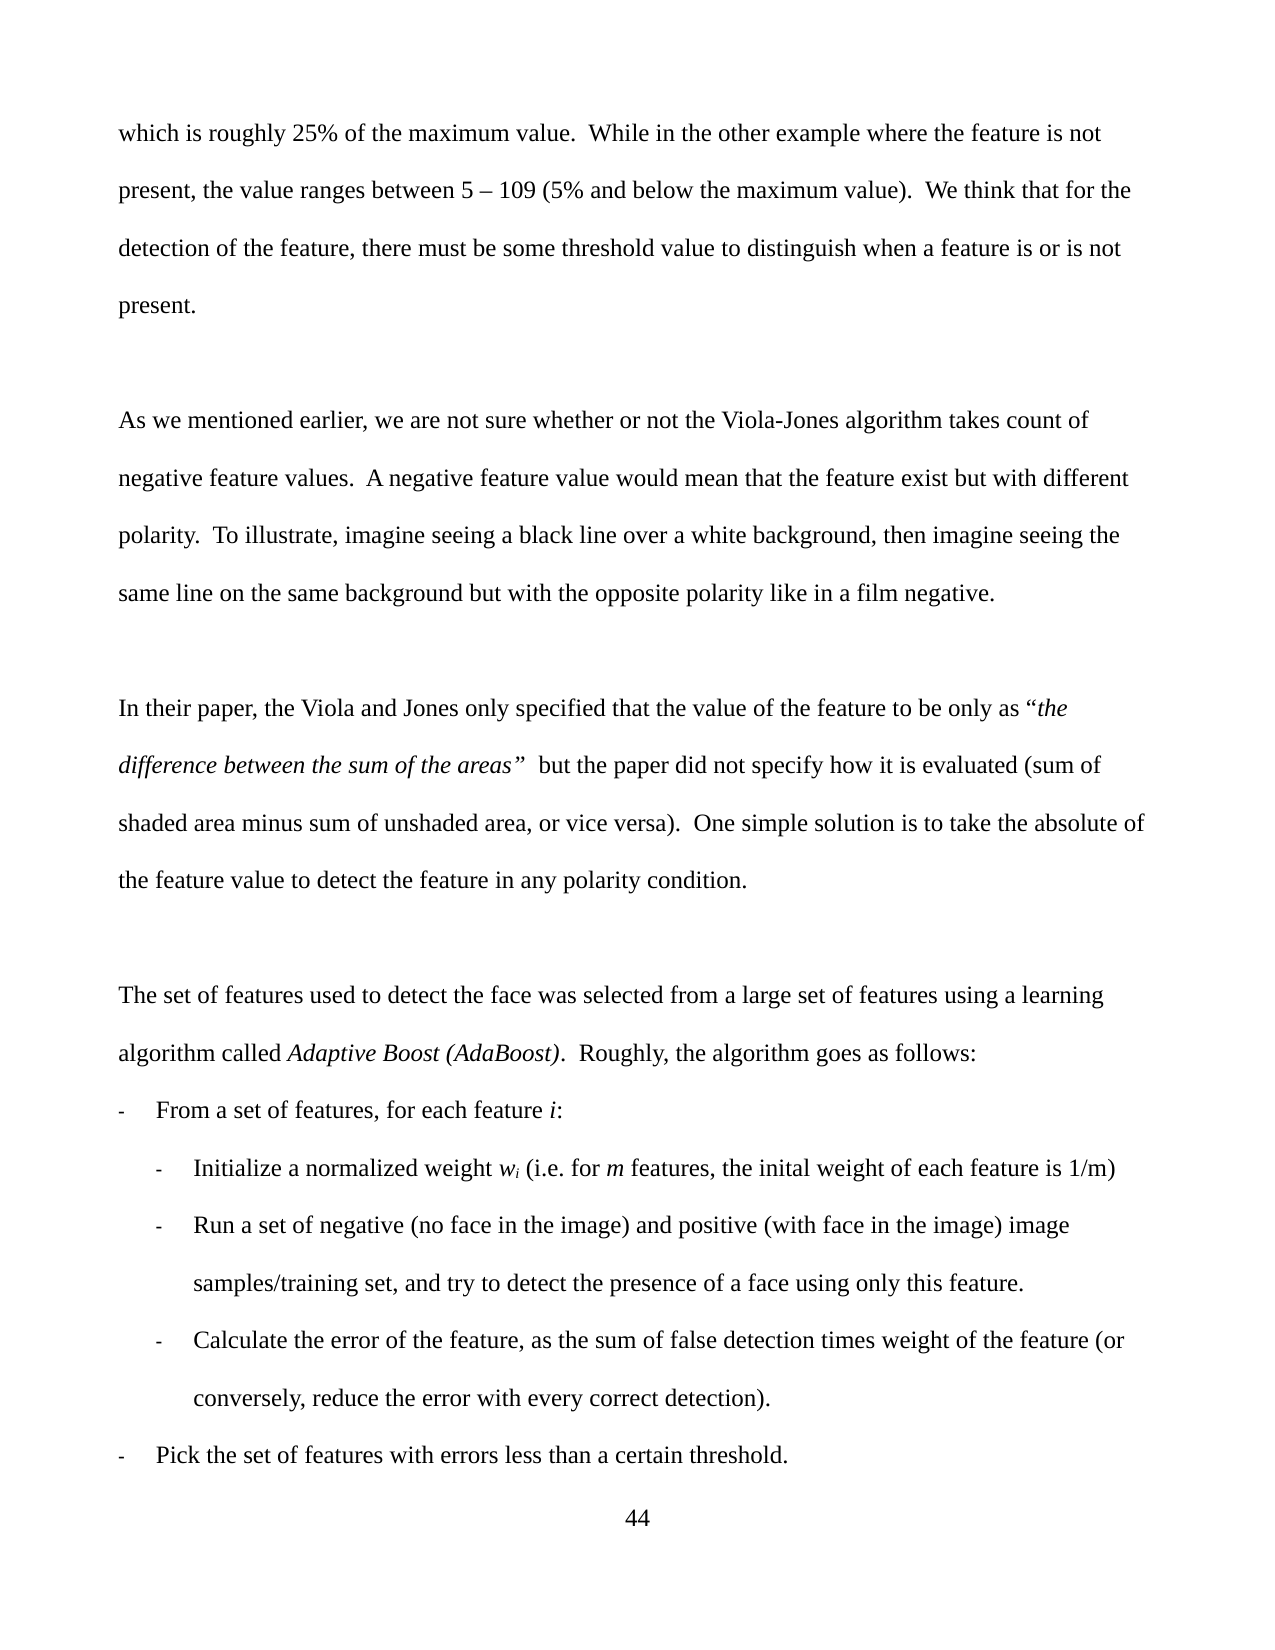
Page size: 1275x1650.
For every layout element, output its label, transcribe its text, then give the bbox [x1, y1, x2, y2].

list Initialize a normalized weight wi (i.e. for m features, the inital weight of each feature is 1/m) [156, 1153, 1157, 1182]
list Run a set of negative (no face in the image) and positive (with face in the image) image samples/training set, and try to detect the presence of a face using only this feature. [156, 1211, 1157, 1297]
list Calculate the error of the feature, as the sum of false detection times weight of the feature (or conversely, reduce the error with every correct detection). [156, 1326, 1157, 1412]
text In their paper, the Viola and Jones only specified that the value of the feature to be only as “the difference between the sum of the areas” but the paper did not specify how it is evaluated (sum of shaded area minus sum of unshaded area, or vice versa). One simple solution is to take the absolute of the feature value to detect the feature in any polarity condition. [118, 693, 1157, 894]
text which is roughly 25% of the maximum value. While in the other example where the feature is not present, the value ranges between 5 – 109 (5% and below the maximum value). We think that for the detection of the feature, there must be some threshold value to distinguish when a feature is or is not present. [118, 118, 1157, 319]
text As we mentioned earlier, we are not sure whether or not the Viola-Jones algorithm takes count of negative feature values. A negative feature value would mean that the feature exist but with different polarity. To illustrate, imagine seeing a black line over a white background, then imagine seeing the same line on the same background but with the opposite polarity like in a film negative. [118, 406, 1157, 607]
list From a set of features, for each feature i: [118, 1096, 1157, 1124]
list Pick the set of features with errors less than a certain threshold. [118, 1441, 1157, 1469]
text The set of features used to detect the face was selected from a large set of features using a learning algorithm called Adaptive Boost (AdaBoost). Roughly, the algorithm goes as follows: [118, 981, 1157, 1067]
